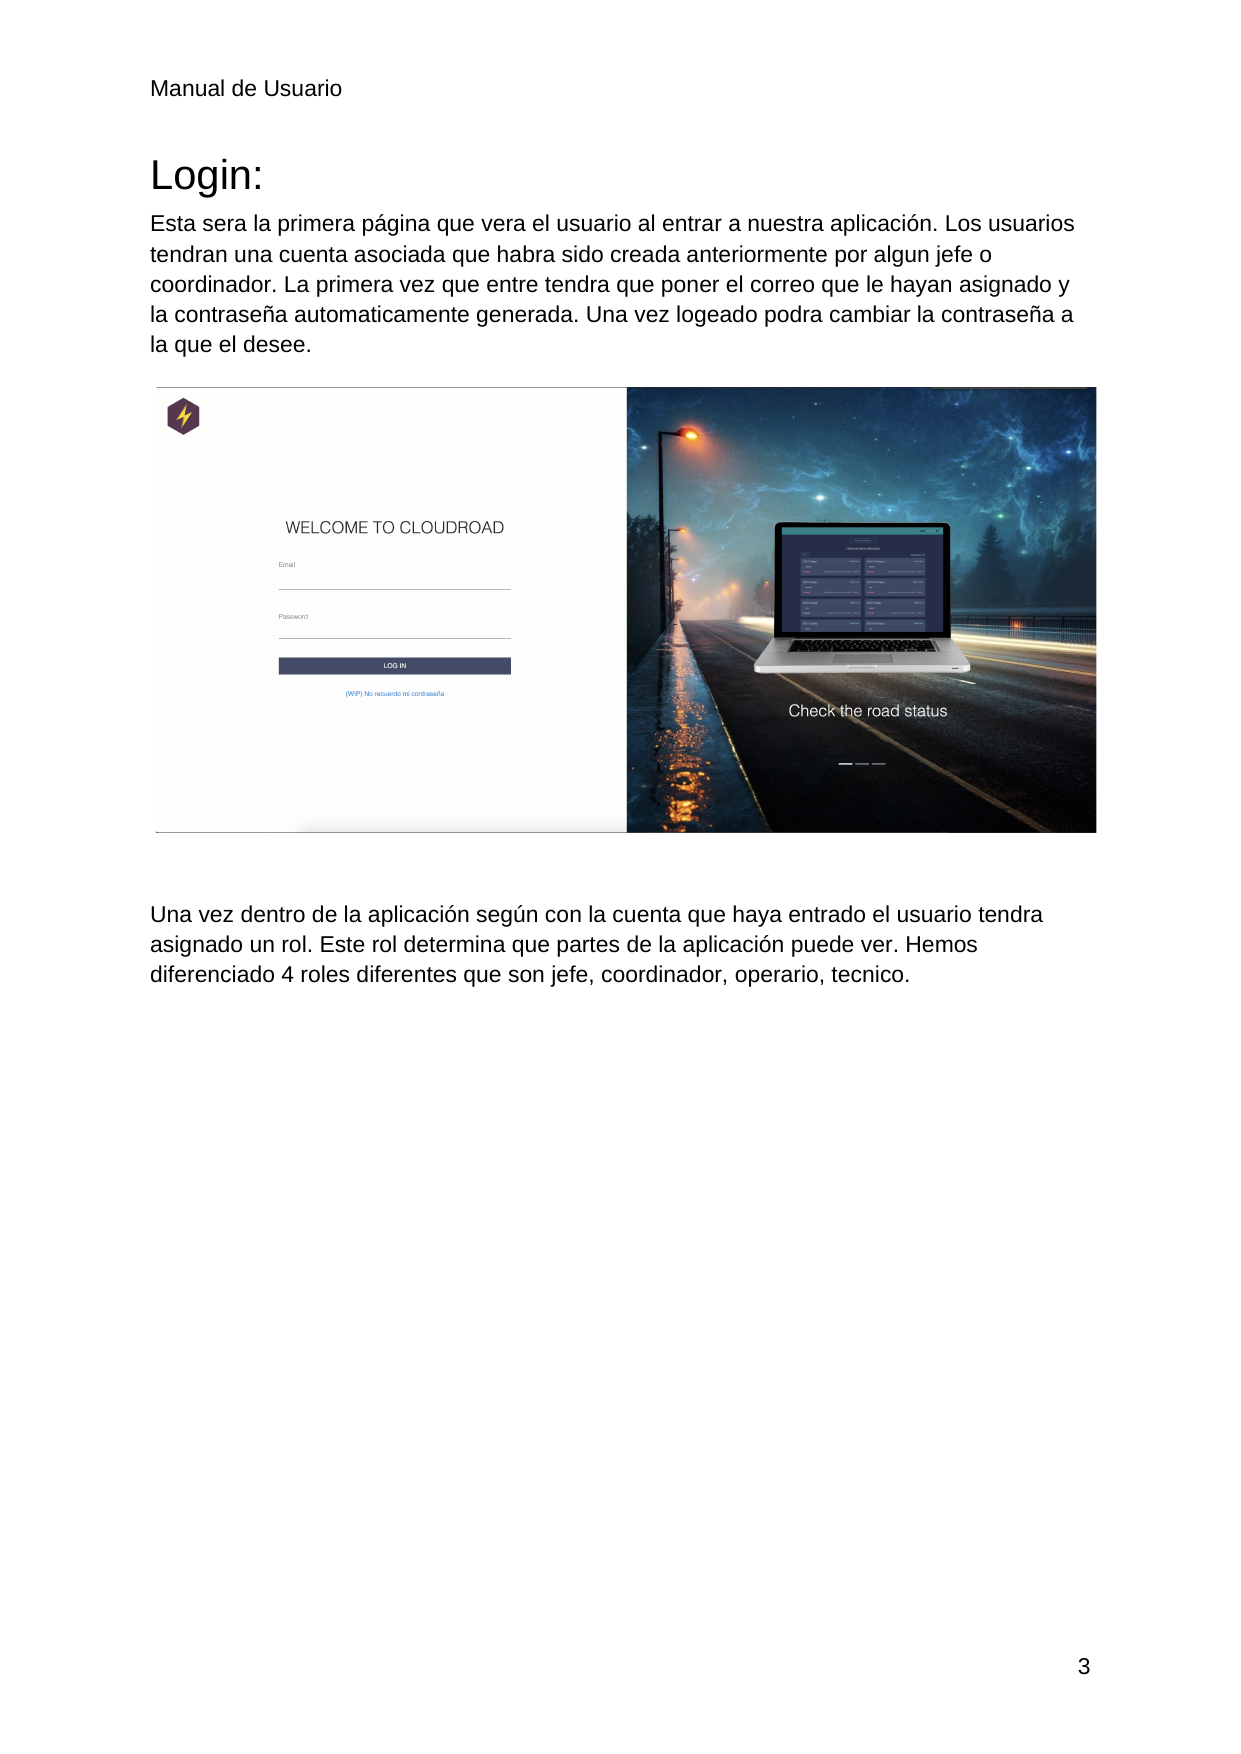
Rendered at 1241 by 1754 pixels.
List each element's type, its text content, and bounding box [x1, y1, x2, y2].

subtitle Login: [150, 150, 1090, 198]
text Una vez dentro de la aplicación según con la cuenta que haya entrado el usuario tendra asignado un rol. Este rol determina que partes de la aplicación puede ver. Hemos diferenciado 4 roles diferentes que son jefe, coordinador, operario, tecnico. [150, 901, 1090, 988]
text Esta sera la primera página que vera el usuario al entrar a nuestra aplicación. Los usuarios tendran una cuenta asociada que habra sido creada anteriormente por algun jefe o coordinador. La primera vez que entre tendra que poner el correo que le hayan asignado y la contraseña automaticamente generada. Una vez logeado podra cambiar la contraseña a la que el desee. [150, 210, 1090, 358]
picture [156, 387, 1097, 833]
